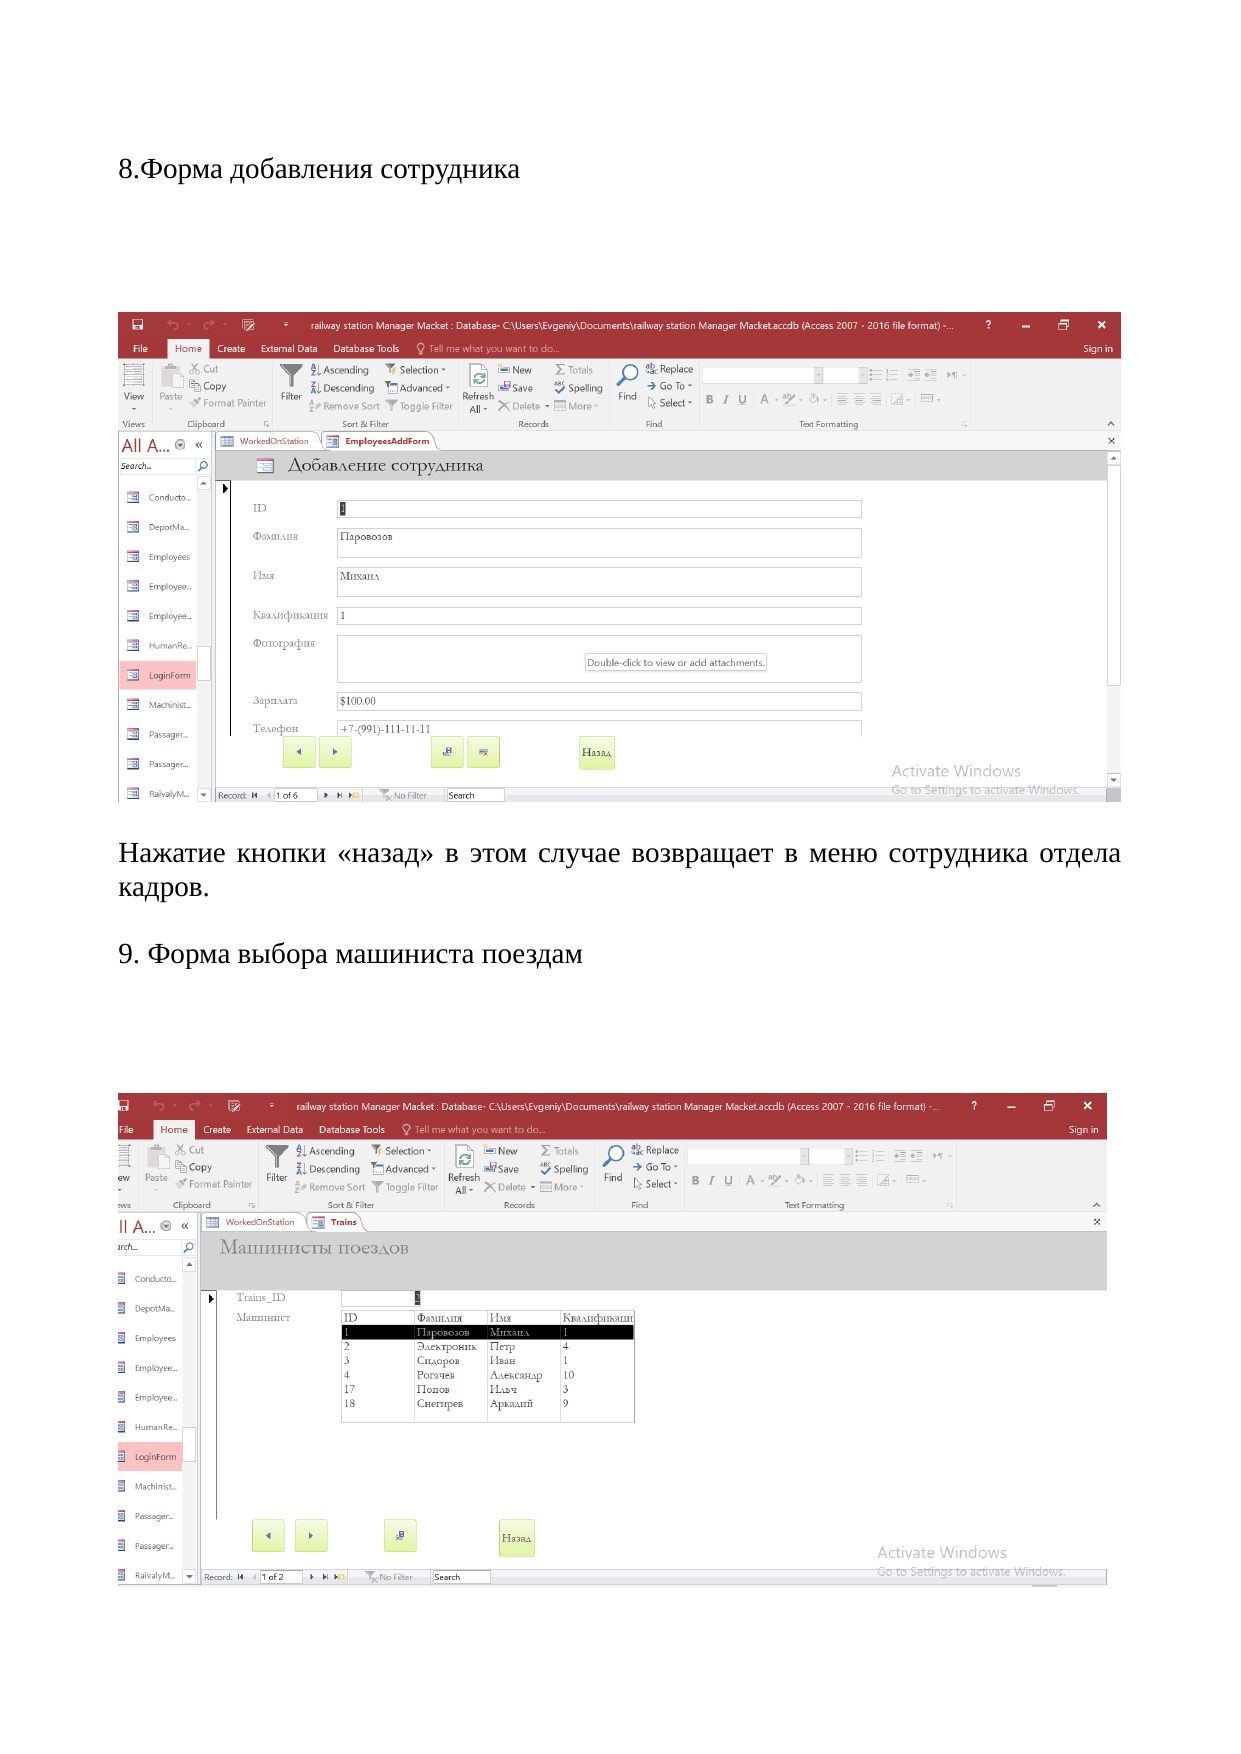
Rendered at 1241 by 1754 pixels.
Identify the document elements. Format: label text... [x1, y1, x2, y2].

text 9. Форма выбора машиниста поездам [118, 936, 1122, 969]
picture [118, 969, 1123, 1587]
text Нажатие кнопки «назад» в этом случае возвращает в меню сотрудника отдела кадров. [118, 836, 1122, 903]
picture [118, 185, 1123, 802]
text 8.Форма добавления сотрудника [118, 152, 1122, 185]
